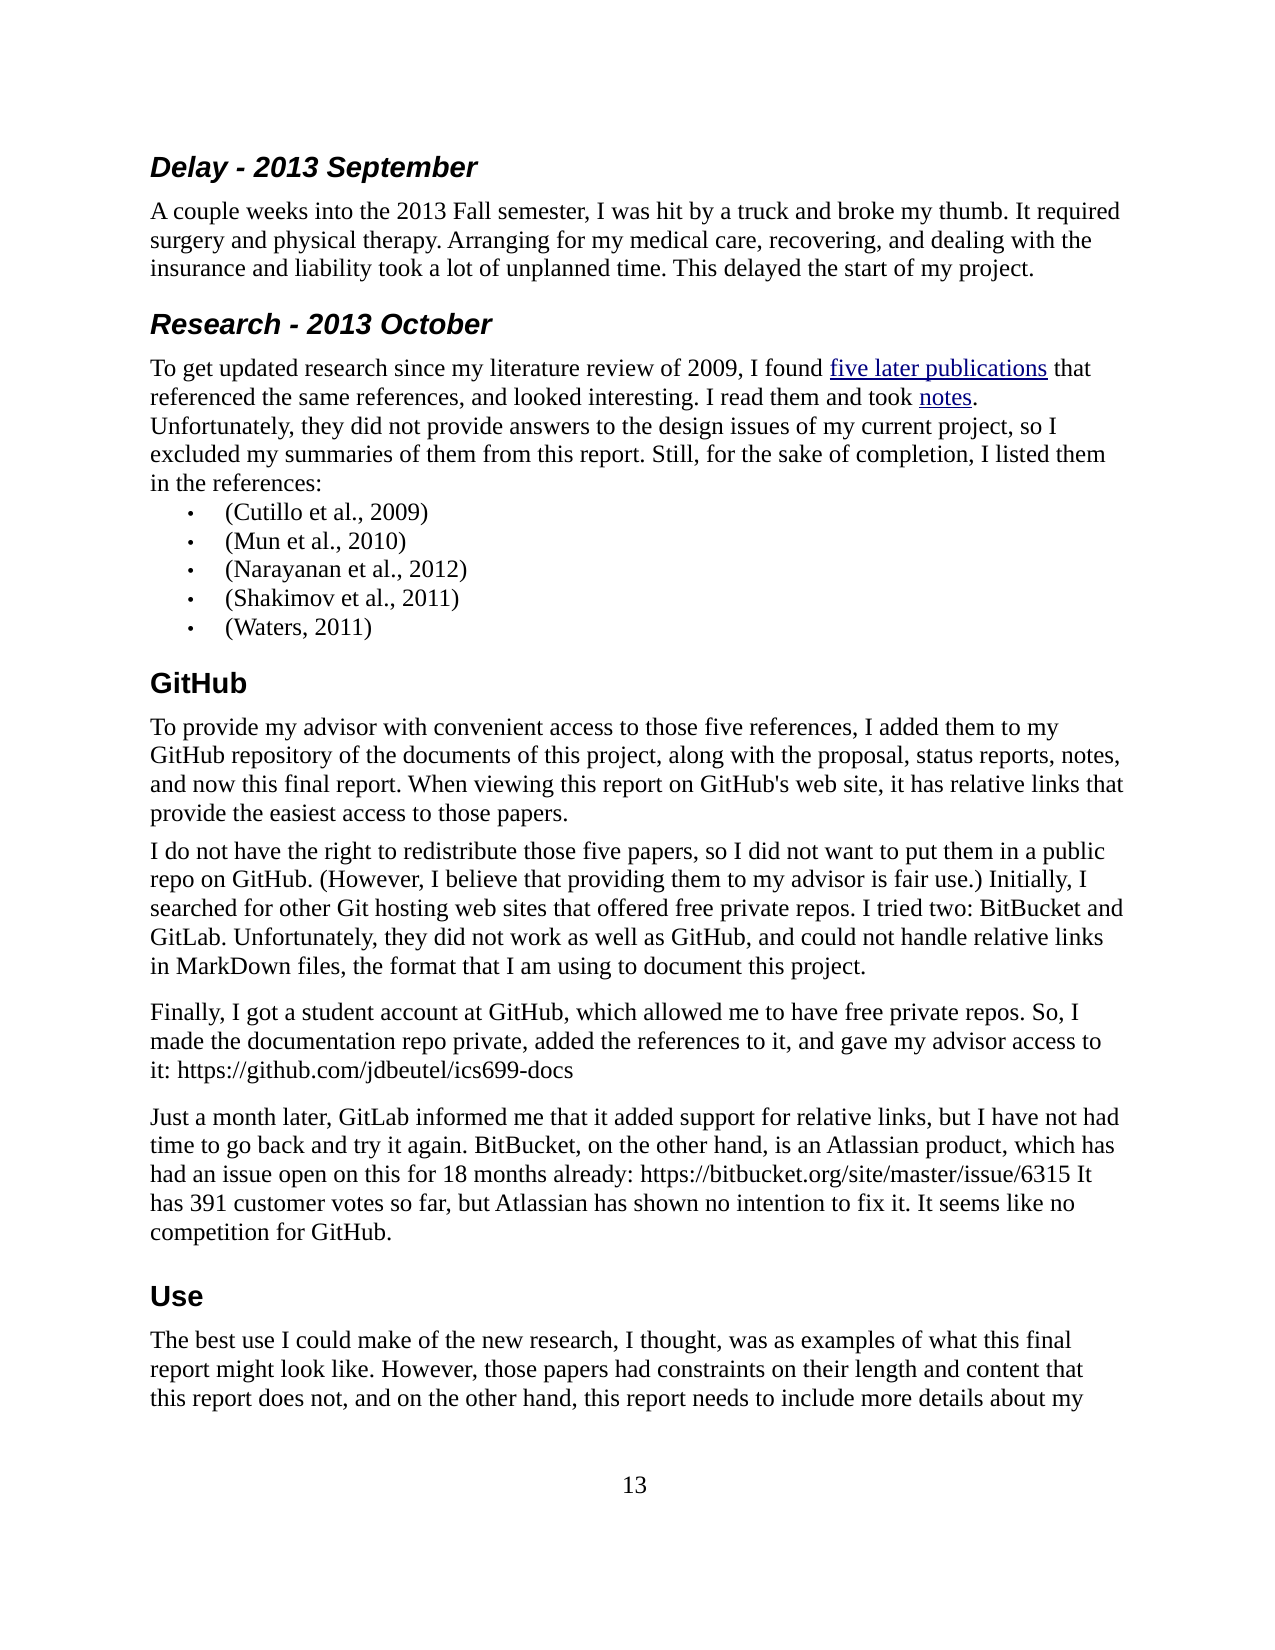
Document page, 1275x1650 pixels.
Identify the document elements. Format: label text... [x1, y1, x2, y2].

list (Shakimov et al., 2011) [187, 583, 1125, 612]
text A couple weeks into the 2013 Fall semester, I was hit by a truck and broke my thumb. It required surgery and physical therapy. Arranging for my medical care, recovering, and dealing with the insurance and liability took a lot of unplanned time. This delayed the start of my project. [150, 196, 1125, 282]
list (Narayanan et al., 2012) [187, 554, 1125, 583]
text To get updated research since my literature review of 2009, I found five later publications that referenced the same references, and looked interesting. I read them and took notes. Unfortunately, they did not provide answers to the design issues of my current project, so I excluded my summaries of them from this report. Still, for the sake of completion, I listed them in the references: [150, 353, 1125, 497]
text The best use I could make of the new research, I thought, was as examples of what this final report might look like. However, those papers had constraints on their length and content that this report does not, and on the other hand, this report needs to include more details about my [150, 1325, 1125, 1412]
list (Cutillo et al., 2009) [187, 497, 1125, 526]
text Just a month later, GitLab informed me that it added support for relative links, but I have not had time to go back and try it again. BitBucket, on the other hand, is an Atlassian product, which has had an issue open on this for 18 months already: https://bitbucket.org/site/master/issue/6315 It has 391 customer votes so far, but Atlassian has shown no intention to fix it. It seems like no competition for GitHub. [150, 1102, 1125, 1245]
text I do not have the right to redistribute those five papers, so I did not want to put them in a public repo on GitHub. (However, I believe that providing them to my advisor is fair use.) Initially, I searched for other Git hosting web sites that offered free private repos. I tried two: BitBucket and GitLab. Unfortunately, they did not work as well as GitHub, and could not handle relative links in MarkDown files, the format that I am using to document this project. [150, 836, 1125, 979]
subtitle Use [150, 1279, 1125, 1313]
list (Waters, 2011) [187, 612, 1125, 641]
subtitle GitHub [150, 666, 1125, 699]
subtitle Research - 2013 October [150, 307, 1125, 341]
list (Mun et al., 2010) [187, 526, 1125, 554]
text To provide my advisor with convenient access to those five references, I added them to my GitHub repository of the documents of this project, along with the proposal, status reports, notes, and now this final report. When viewing this report on GitHub's web site, it has relative links that provide the easiest access to those papers. [150, 712, 1125, 827]
subtitle Delay - 2013 September [150, 150, 1125, 183]
text Finally, I got a student account at GitHub, which allowed me to have free private repos. So, I made the documentation repo private, added the references to it, and gave my advisor access to it: https://github.com/jdbeutel/ics699-docs [150, 997, 1125, 1084]
